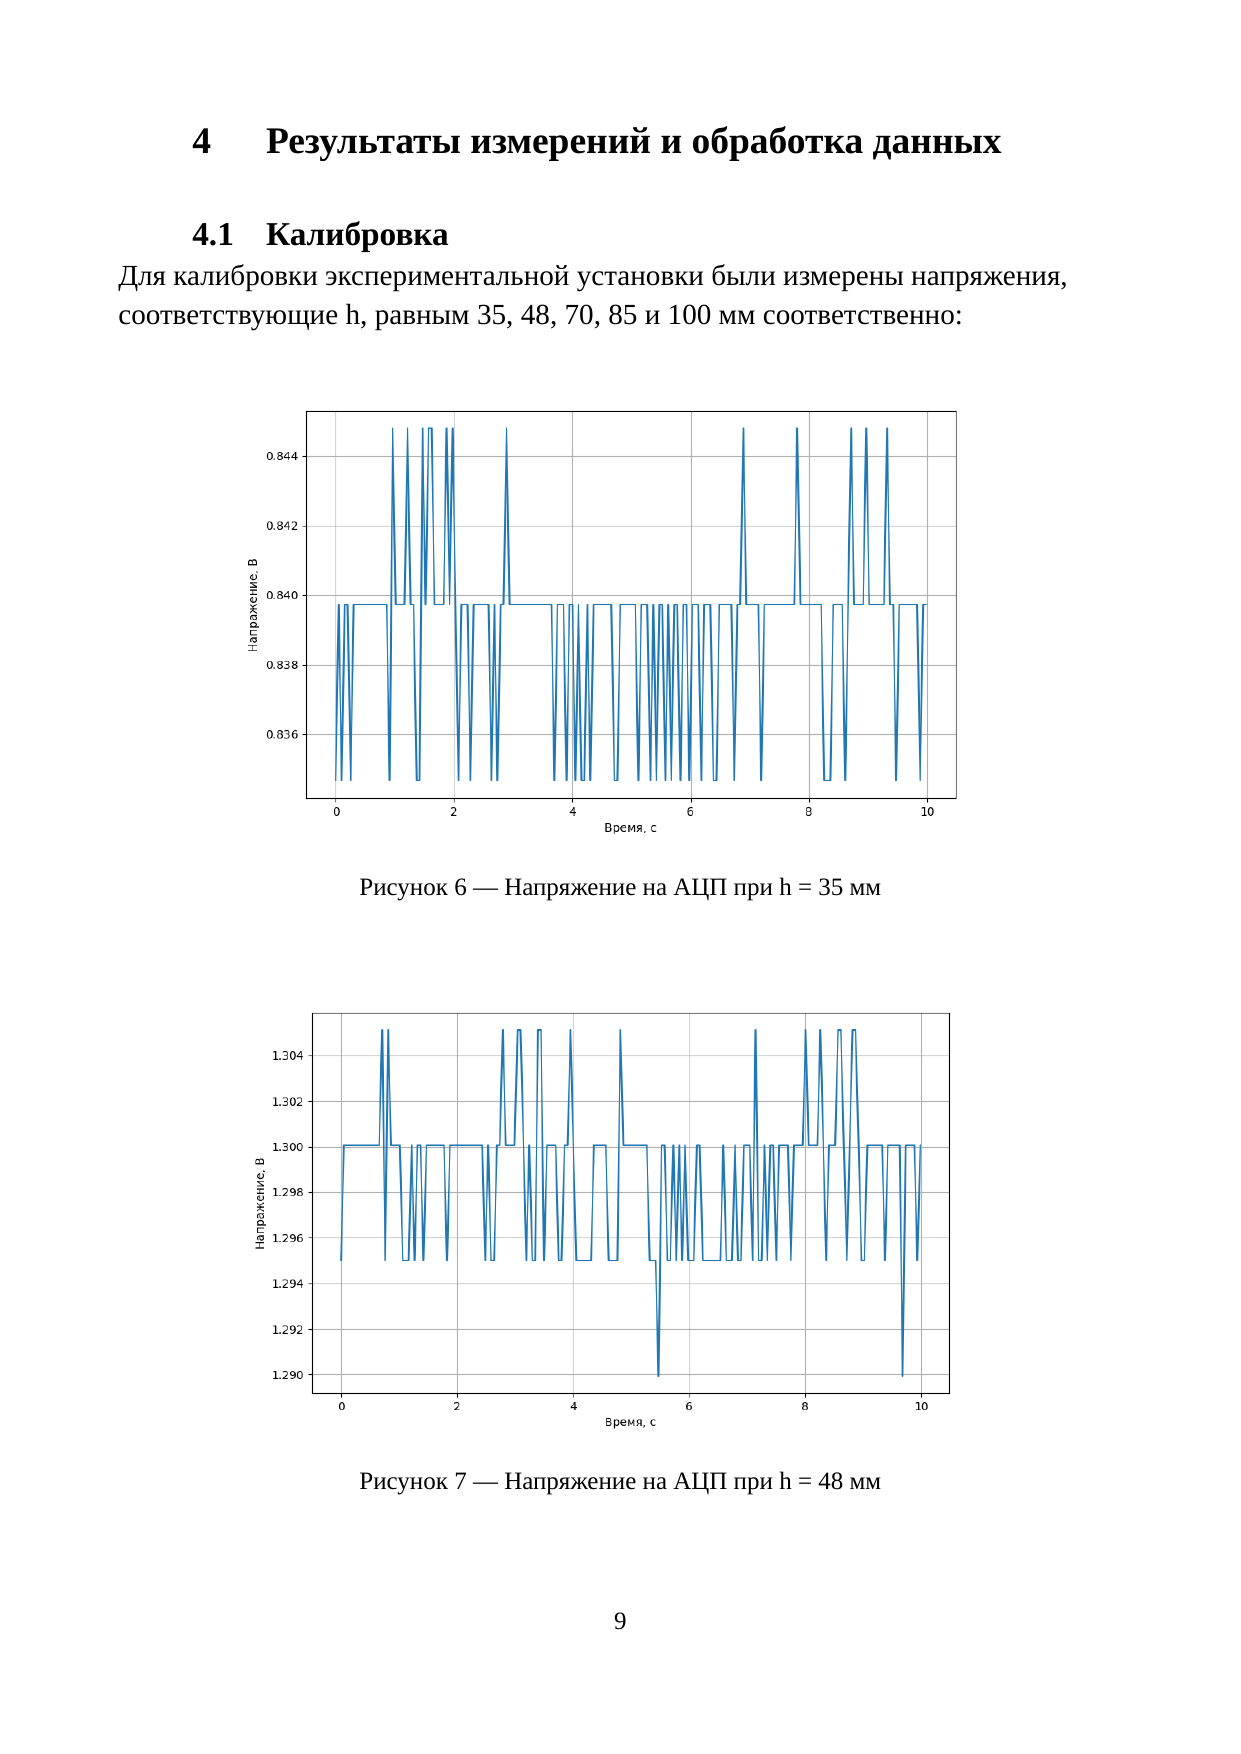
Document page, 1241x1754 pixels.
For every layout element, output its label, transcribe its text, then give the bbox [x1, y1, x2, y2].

picture [209, 953, 1031, 1447]
text Для калибровки экспериментальной установки были измерены напряжения, соответствующие h, равным 35, 48, 70, 85 и 100 мм соответственно: [118, 258, 1122, 331]
subtitle Калибровка [118, 214, 1122, 253]
subtitle Результаты измерений и обработка данных [118, 118, 1122, 161]
picture [201, 350, 1039, 853]
text Рисунок 7 — Напряжение на АЦП при h = 48 мм [118, 1466, 1122, 1495]
text Рисунок 6 — Напряжение на АЦП при h = 35 мм [118, 872, 1122, 901]
